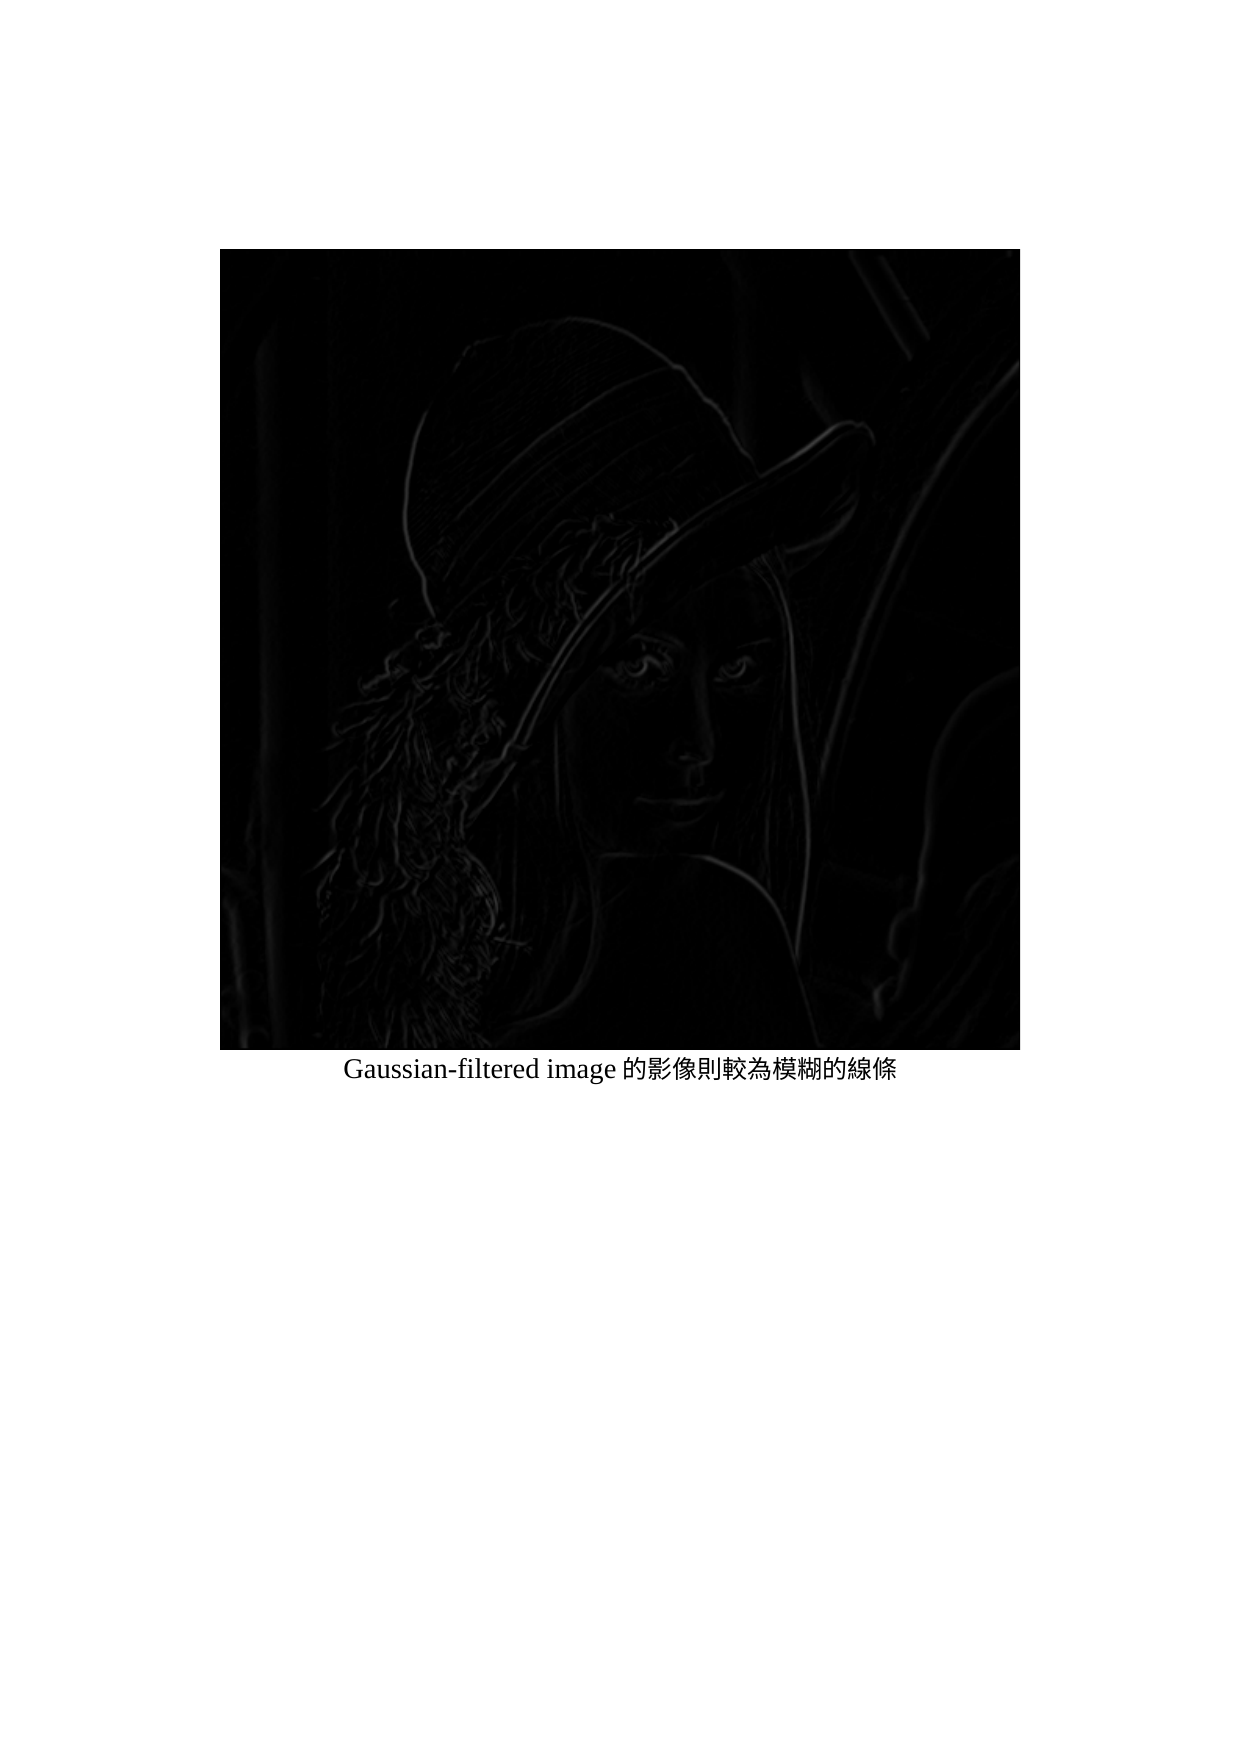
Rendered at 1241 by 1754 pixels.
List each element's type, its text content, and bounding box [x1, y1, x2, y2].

picture [220, 249, 1020, 1050]
text Gaussian-filtered image的影像則較為模糊的線條 [118, 250, 1122, 1086]
